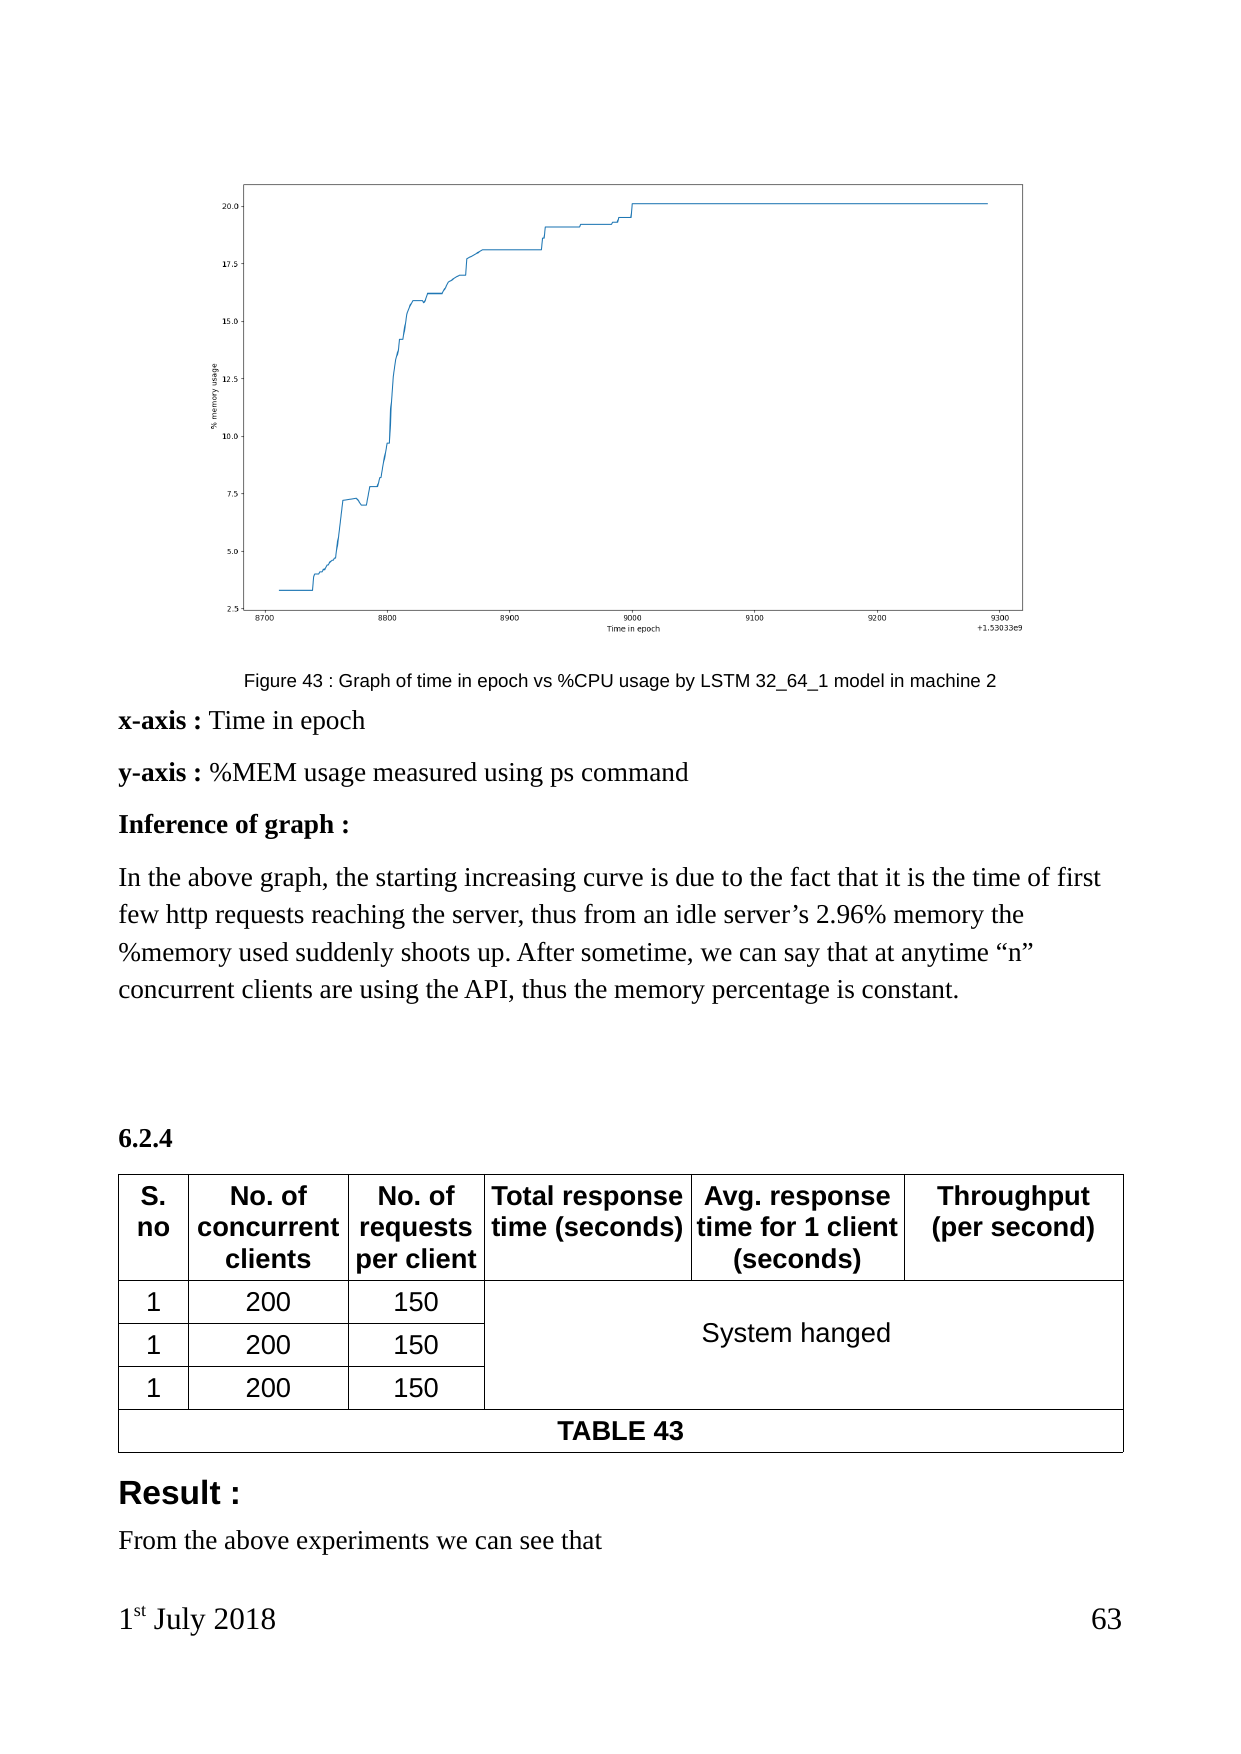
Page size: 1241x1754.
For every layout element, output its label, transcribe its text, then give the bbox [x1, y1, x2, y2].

table_header Total response time (seconds) [485, 1175, 691, 1279]
table_cell 1 [119, 1324, 188, 1366]
table_header S. no [119, 1175, 188, 1279]
table_header No. of requests per client [349, 1175, 484, 1279]
table_cell 150 [349, 1367, 484, 1409]
table_cell 200 [189, 1367, 348, 1409]
text In the above graph, the starting increasing curve is due to the fact that it is the time of first few http requests reaching the server, thus from an idle server’s 2.96% memory the %memory used suddenly shoots up. After sometime, we can say that at anytime “n” concurrent clients are using the API, thus the memory percentage is constant. [118, 861, 1122, 1005]
table_header Avg. response time for 1 client (seconds) [692, 1175, 904, 1279]
table_cell TABLE 43 [119, 1410, 1123, 1452]
table_cell 200 [189, 1281, 348, 1323]
table_cell 200 [189, 1324, 348, 1366]
text x-axis : Time in epoch [118, 704, 1122, 735]
table_header Throughput (per second) [905, 1175, 1123, 1279]
table_cell 1 [119, 1367, 188, 1409]
table_cell 150 [349, 1324, 484, 1366]
subtitle Result : [118, 1473, 1122, 1511]
text From the above experiments we can see that [118, 1524, 1122, 1555]
table_cell 150 [349, 1281, 484, 1323]
text Inference of graph : [118, 808, 1122, 840]
picture [118, 118, 1123, 670]
text y-axis : %MEM usage measured using ps command [118, 756, 1122, 788]
table_cell System hanged [485, 1281, 1123, 1409]
subtitle Figure 43 : Graph of time in epoch vs %CPU usage by LSTM 32_64_1 model in machine 2 [118, 670, 1122, 692]
text 6.2.4 [118, 1121, 1122, 1153]
table_cell 1 [119, 1281, 188, 1323]
table_header No. of concurrent clients [189, 1175, 348, 1279]
